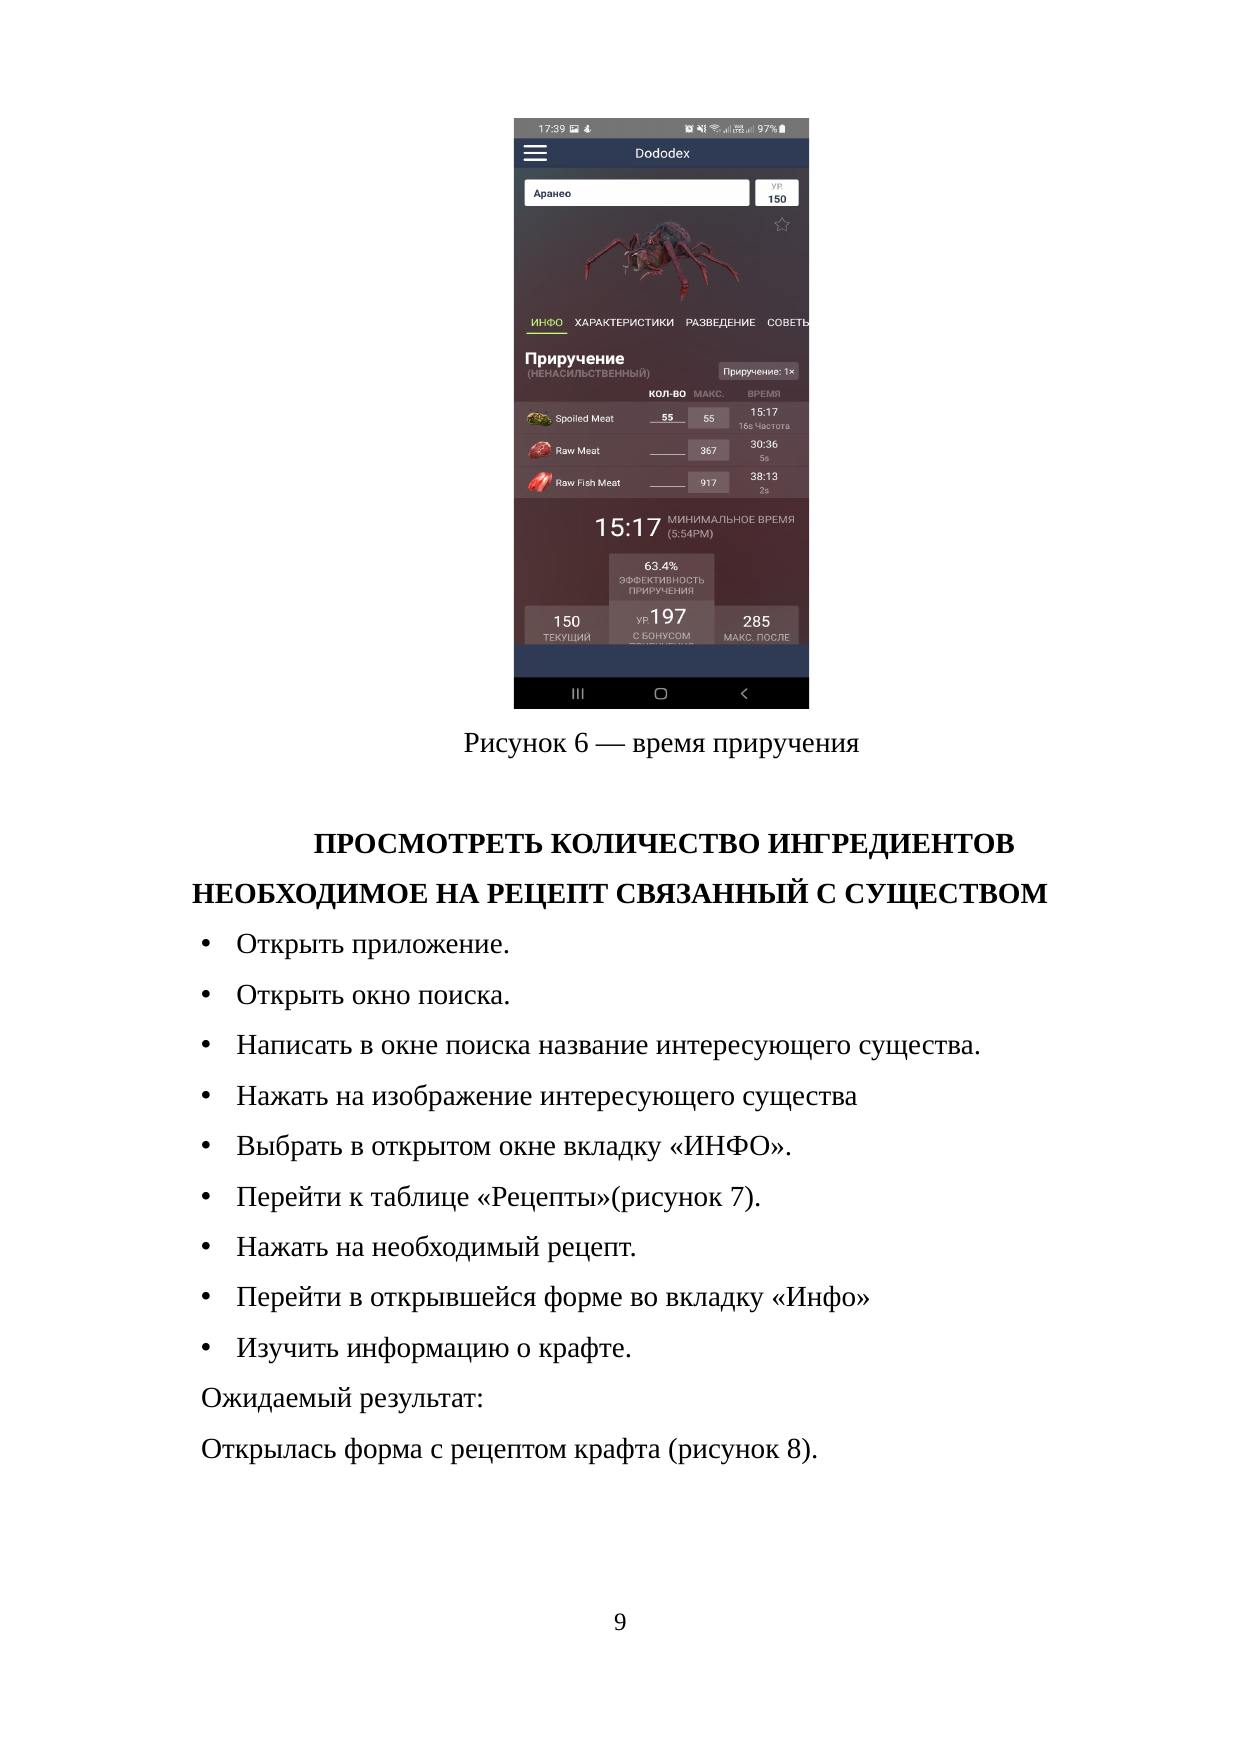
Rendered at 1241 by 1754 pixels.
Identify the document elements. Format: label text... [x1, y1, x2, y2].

picture [513, 118, 810, 709]
list Ожидаемый результат: [201, 1380, 1122, 1414]
list Открылась форма с рецептом крафта (рисунок 8). [201, 1431, 1122, 1464]
list Нажать на изображение интересующего существа [201, 1078, 1122, 1112]
list ПРОСМОТРЕТЬ КОЛИЧЕСТВО ИНГРЕДИЕНТОВ НЕОБХОДИМОЕ НА РЕЦЕПТ СВЯЗАННЫЙ С СУЩЕСТВОМ [118, 826, 1122, 910]
list Выбрать в открытом окне вкладку «ИНФО». [201, 1128, 1122, 1162]
list Открыть окно поиска. [201, 977, 1122, 1011]
list Нажать на необходимый рецепт. [201, 1229, 1122, 1263]
list Рисунок 6 — время приручения [201, 725, 1122, 759]
list Изучить информацию о крафте. [201, 1330, 1122, 1364]
list Перейти к таблице «Рецепты»(рисунок 7). [201, 1179, 1122, 1212]
list Открыть приложение. [201, 927, 1122, 960]
list Написать в окне поиска название интересующего существа. [201, 1027, 1122, 1061]
list Перейти в открывшейся форме во вкладку «Инфо» [201, 1279, 1122, 1313]
